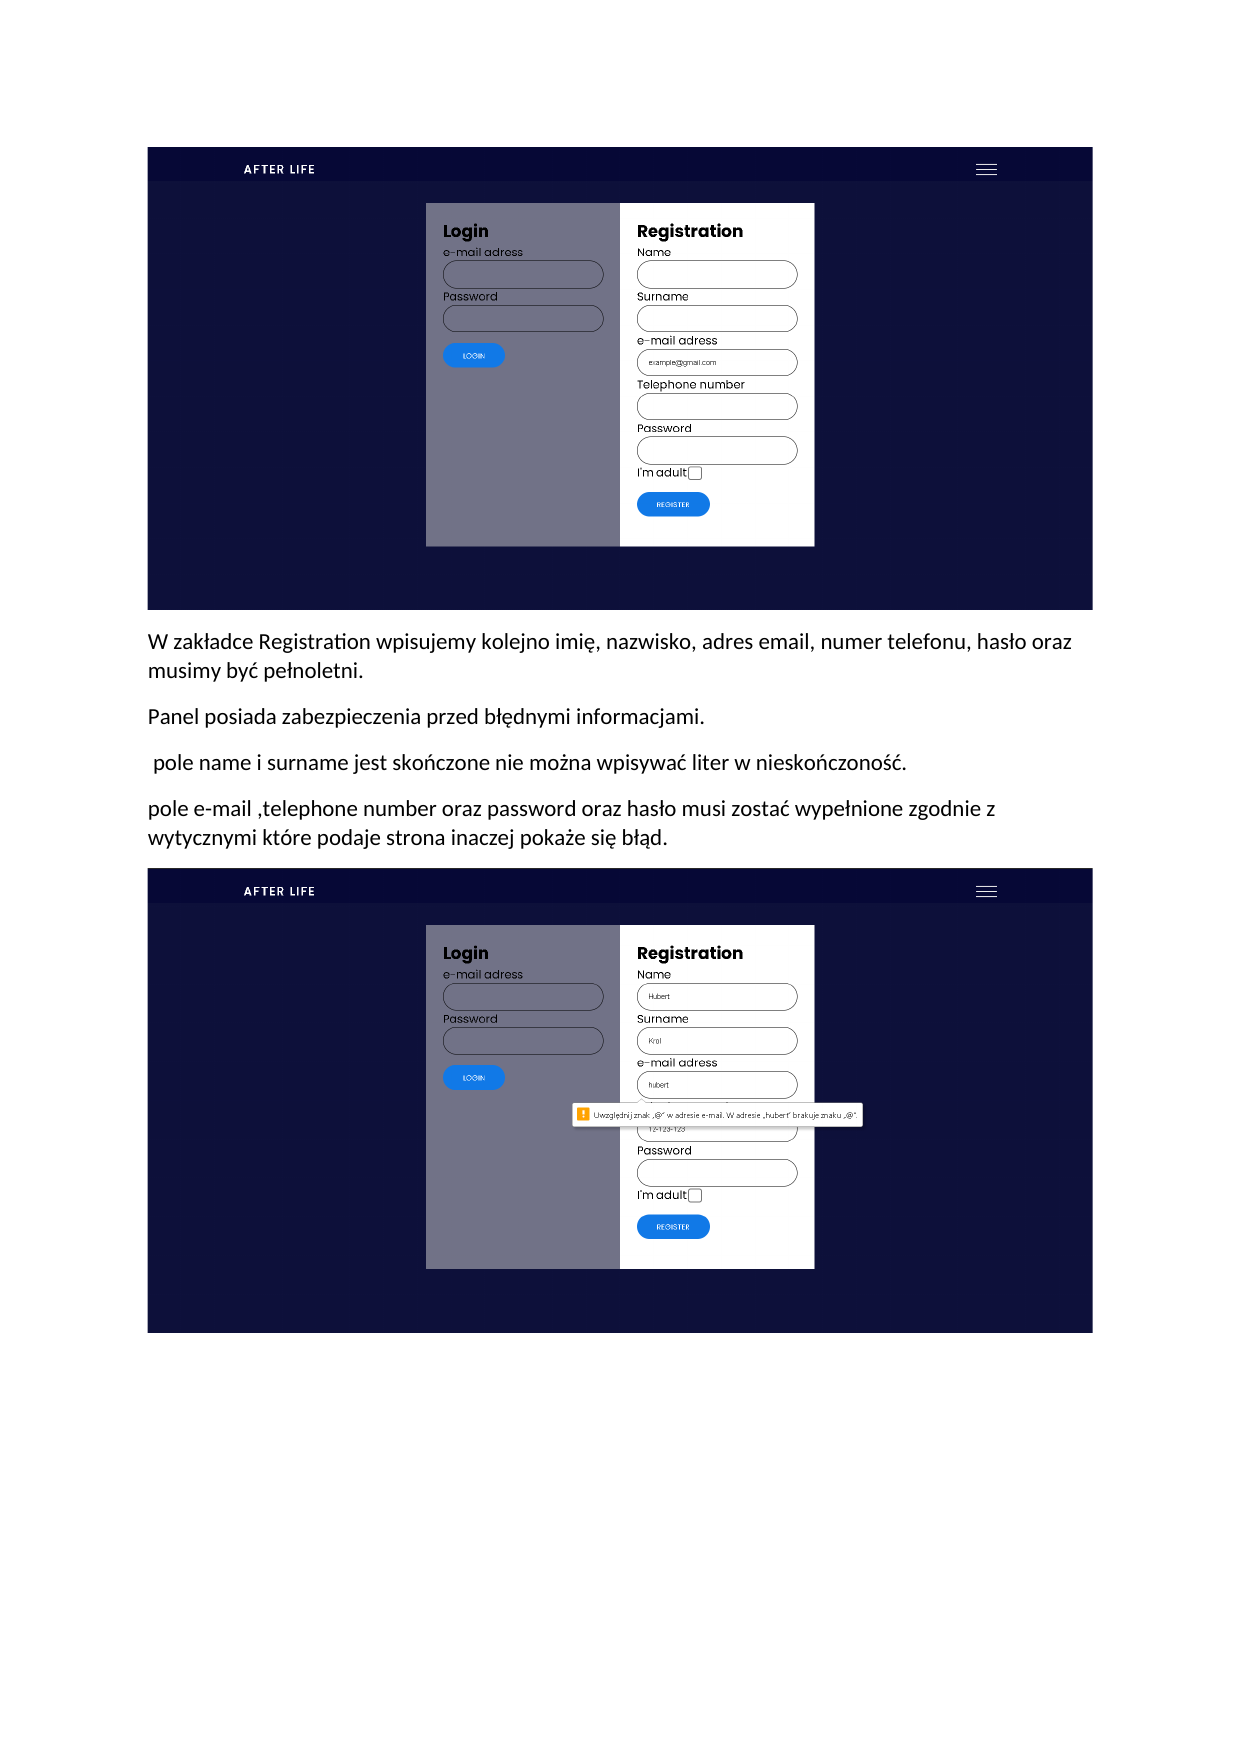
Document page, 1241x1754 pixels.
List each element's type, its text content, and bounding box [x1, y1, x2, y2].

text pole e-mail ,telephone number oraz password oraz hasło musi zostać wypełnione zgodnie z wytycznymi które podaje strona inaczej pokaże się błąd. [148, 794, 1093, 851]
text Panel posiada zabezpieczenia przed błędnymi informacjami. [148, 702, 1093, 730]
text pole name i surname jest skończone nie można wpisywać liter w nieskończoność. [148, 748, 1093, 776]
text W zakładce Registration wpisujemy kolejno imię, nazwisko, adres email, numer telefonu, hasło oraz musimy być pełnoletni. [148, 627, 1093, 684]
